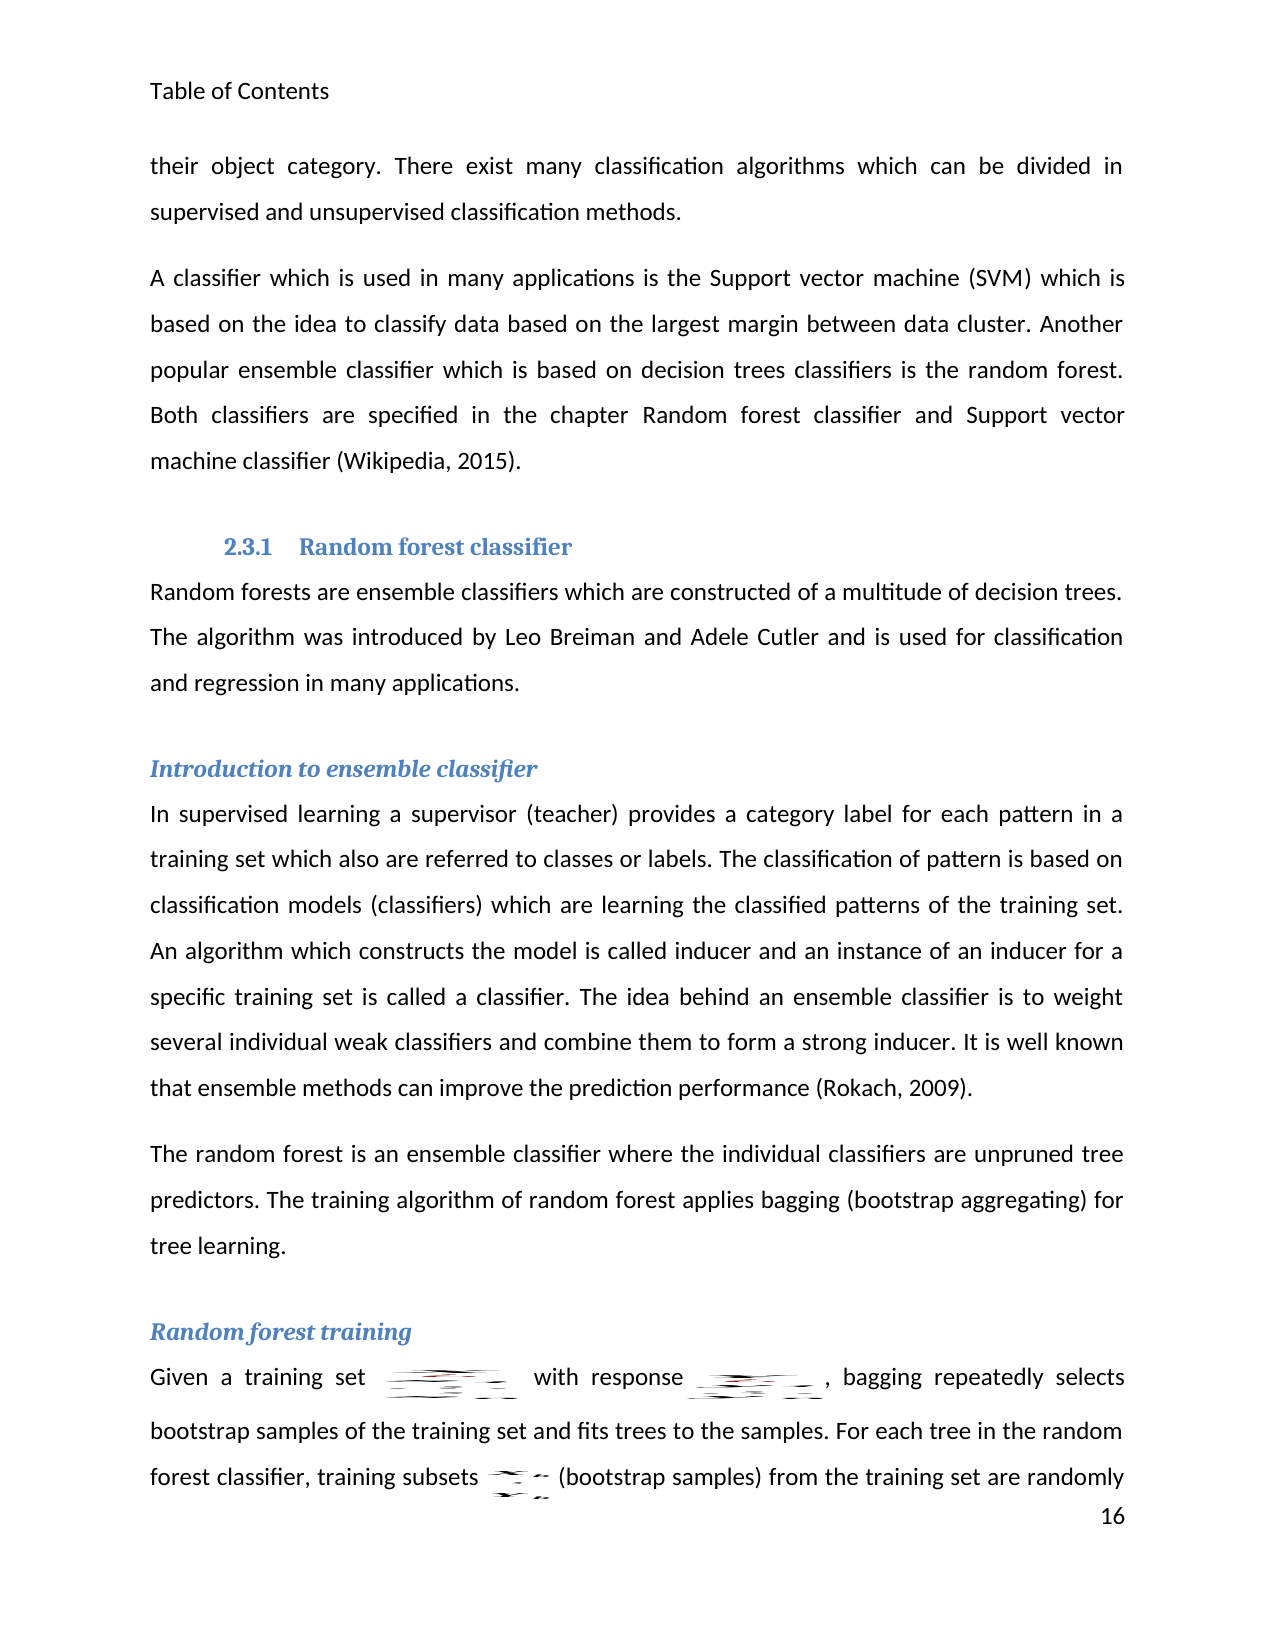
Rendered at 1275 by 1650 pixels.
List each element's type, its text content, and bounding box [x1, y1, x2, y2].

subtitle Random forest training [150, 1317, 1125, 1346]
subtitle Introduction to ensemble classifier [150, 754, 1125, 783]
text Random forests are ensemble classifiers which are constructed of a multitude of decision trees. The algorithm was introduced by Leo Breiman and Adele Cutler and is used for classification and regression in many applications. [150, 576, 1125, 698]
text A classifier which is used in many applications is the Support vector machine (SVM) which is based on the idea to classify data based on the largest margin between data cluster. Another popular ensemble classifier which is based on decision trees classifiers is the random forest. Both classifiers are specified in the chapter 2.3.1 and 2.3.2 (Wikipedia, 2015). [150, 262, 1125, 476]
text The random forest is an ensemble classifier where the individual classifiers are unpruned tree predictors. The training algorithm of random forest applies bagging (bootstrap aggregating) for tree learning. [150, 1139, 1125, 1261]
text their object category. There exist many classification algorithms which can be divided in supervised and unsupervised classification methods. [150, 150, 1125, 226]
text In supervised learning a supervisor (teacher) provides a category label for each pattern in a training set which also are referred to classes or labels. The classification of pattern is based on classification models (classifiers) which are learning the classified patterns of the training set. An algorithm which constructs the model is called inducer and an instance of an inducer for a specific training set is called a classifier. The idea behind an ensemble classifier is to weight several individual weak classifiers and combine them to form a strong inducer. It is well known that ensemble methods can improve the prediction performance (Rokach, 2009). [150, 798, 1125, 1103]
subtitle Random forest classifier [224, 533, 1125, 561]
text Given a training set with response, bagging repeatedly selects bootstrap samples of the training set and fits trees to the samples. For each tree in the random forest classifier, training subsets (bootstrap samples) from the training set are randomly selected and train the bagging trees on and. The optimal number of trees in the random forest depends on the size and structure of the data. In general a few hundred to several thousand trees are used whereas the generalization error for forests converges to a limit as the number of trees becomes large (Cutler, 2014). In random forests at each candidate split a random subset of features is selected. Typically for a dataset with p features features are used in each split (Breiman, 2014). [150, 1361, 1125, 1500]
